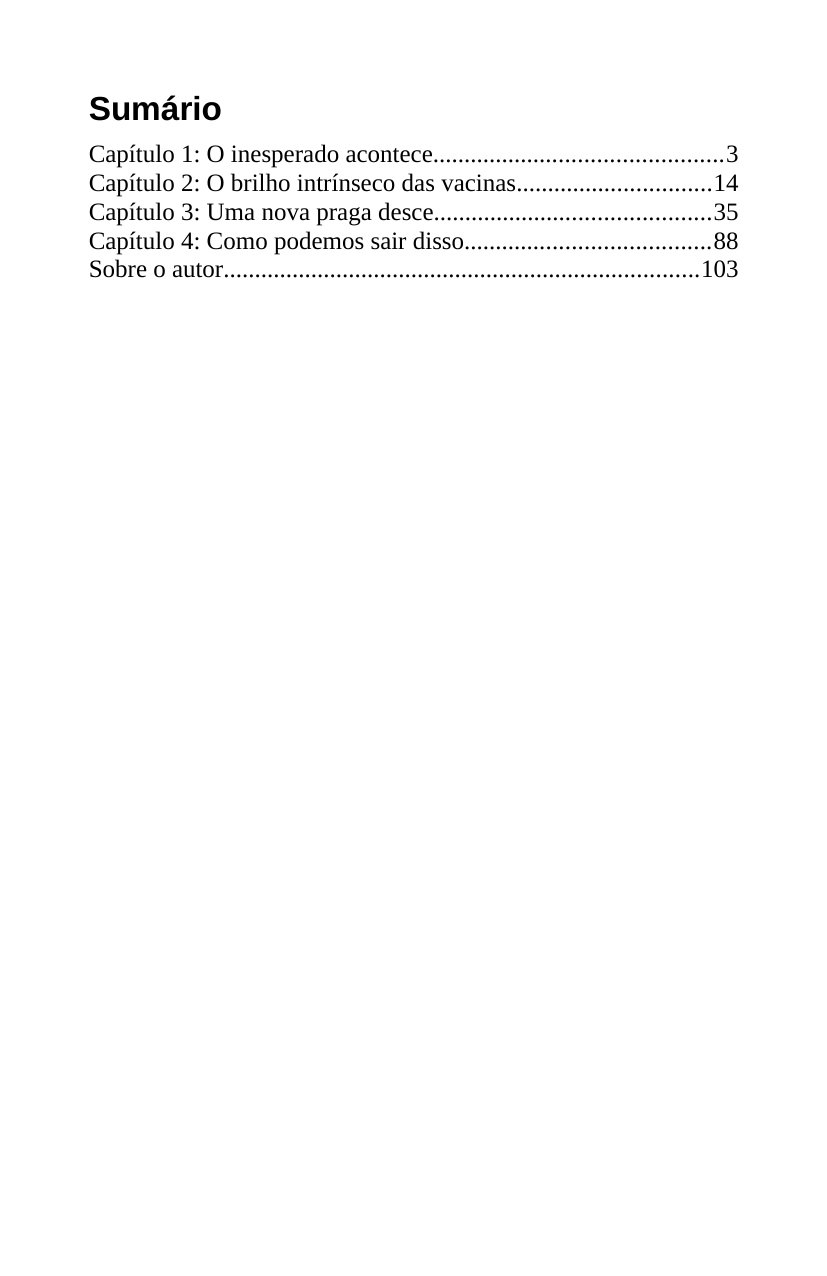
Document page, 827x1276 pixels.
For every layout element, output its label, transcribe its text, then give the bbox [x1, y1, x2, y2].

text Capítulo 4: Como podemos sair disso 88 [88, 226, 738, 254]
text Capítulo 3: Uma nova praga desce 35 [88, 197, 738, 226]
text Capítulo 2: O brilho intrínseco das vacinas 14 [88, 168, 738, 197]
text Capítulo 1: O inesperado acontece 3 [88, 139, 738, 168]
text Sobre o autor 103 [88, 254, 738, 283]
subtitle Sumário [88, 88, 738, 127]
